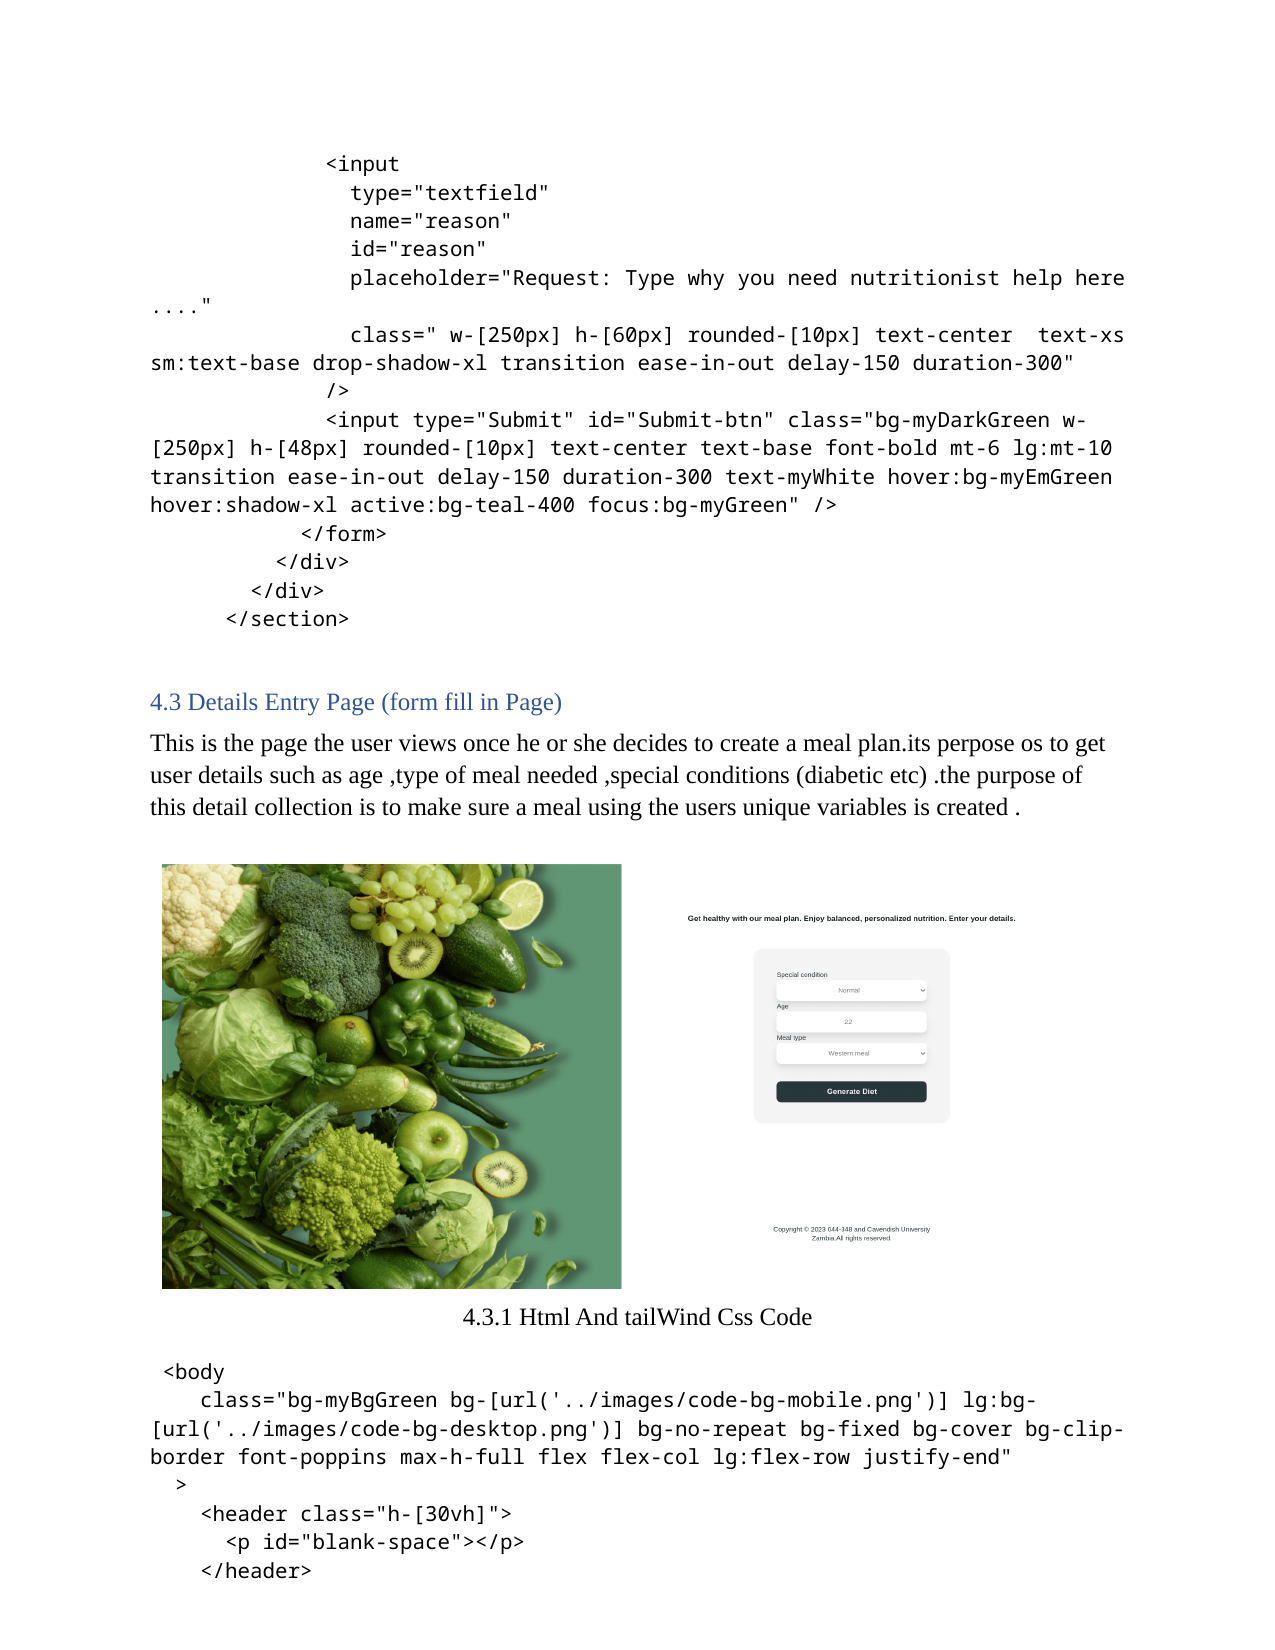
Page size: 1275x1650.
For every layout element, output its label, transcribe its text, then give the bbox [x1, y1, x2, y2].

text class=" w-[250px] h-[60px] rounded-[10px] text-center text-xs sm:text-base drop-shadow-xl transition ease-in-out delay-150 duration-300" [150, 320, 1125, 377]
text This is the page the user views once he or she decides to create a meal plan.its perpose os to get user details such as age ,type of meal needed ,special conditions (diabetic etc) .the purpose of this detail collection is to make sure a meal using the users unique variables is created . [150, 729, 1125, 821]
text id="reason" [150, 234, 1125, 263]
text <body [150, 1357, 1125, 1385]
text <input type="Submit" id="Submit-btn" class="bg-myDarkGreen w-[250px] h-[48px] rounded-[10px] text-center text-base font-bold mt-6 lg:mt-10 transition ease-in-out delay-150 duration-300 text-myWhite hover:bg-myEmGreen hover:shadow-xl active:bg-teal-400 focus:bg-myGreen" /> [150, 405, 1125, 519]
text </header> [150, 1556, 1125, 1584]
text placeholder="Request: Type why you need nutritionist help here ...." [150, 263, 1125, 320]
text class="bg-myBgGreen bg-[url('../images/code-bg-mobile.png')] lg:bg-[url('../images/code-bg-desktop.png')] bg-no-repeat bg-fixed bg-cover bg-clip-border font-poppins max-h-full flex flex-col lg:flex-row justify-end" [150, 1385, 1125, 1471]
text <header class="h-[30vh]"> [150, 1499, 1125, 1527]
picture [162, 864, 1082, 1289]
subtitle 4.3.1 Html And tailWind Css Code [150, 839, 1125, 1331]
text type="textfield" [150, 178, 1125, 206]
text > [150, 1471, 1125, 1499]
text /> [150, 377, 1125, 405]
text <input [150, 149, 1125, 178]
text <p id="blank-space"></p> [150, 1527, 1125, 1556]
text </form> [150, 519, 1125, 547]
text </div> [150, 547, 1125, 576]
text </div> [150, 576, 1125, 604]
text </section> [150, 604, 1125, 633]
text name="reason" [150, 206, 1125, 234]
subtitle 4.3 Details Entry Page (form fill in Page) [150, 688, 1125, 716]
